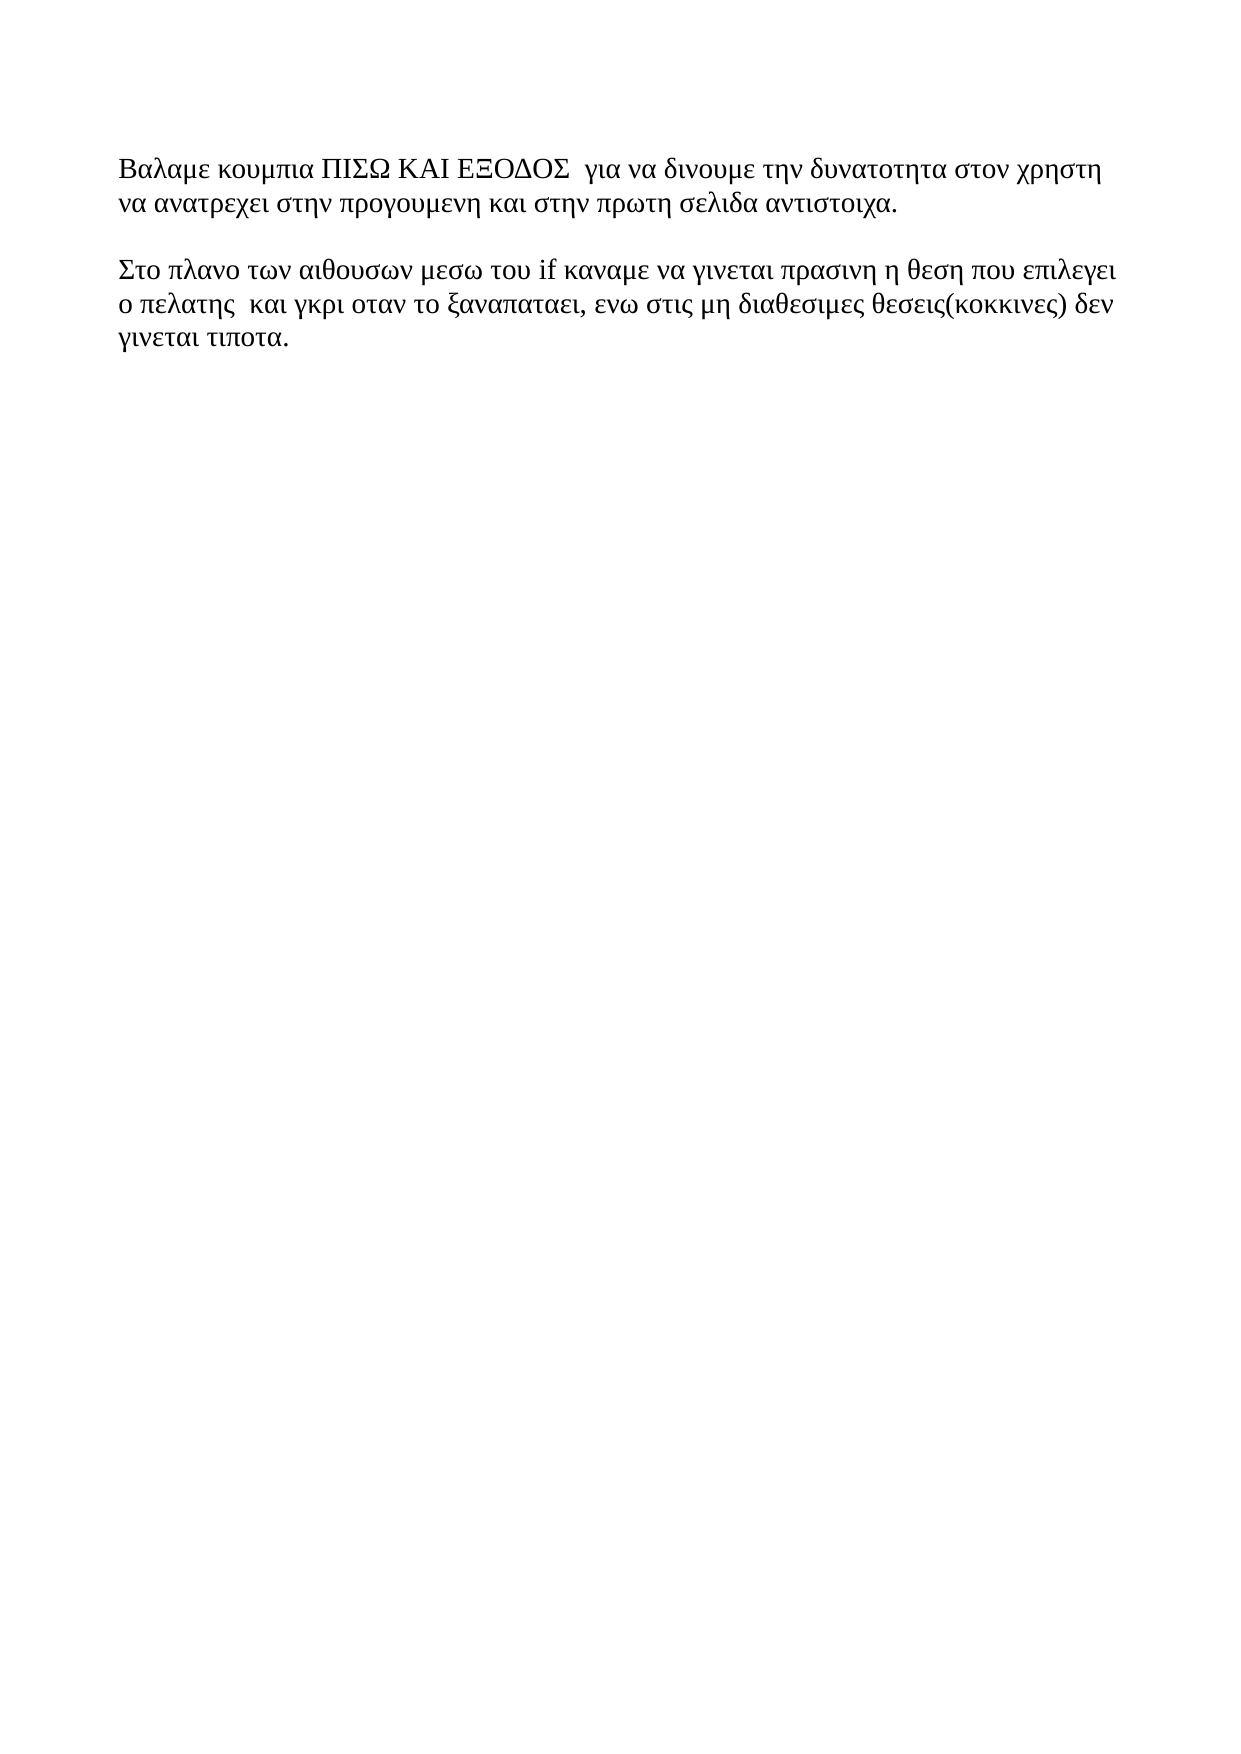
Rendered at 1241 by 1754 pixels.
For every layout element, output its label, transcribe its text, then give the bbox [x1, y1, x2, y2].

text Βαλαμε κουμπια ΠΙΣΩ ΚΑΙ ΕΞΟΔΟΣ για να δινουμε την δυνατοτητα στον χρηστη να ανατρεχει στην προγουμενη και στην πρωτη σελιδα αντιστοιχα. [118, 152, 1122, 219]
text Στο πλανο των αιθουσων μεσω του if καναμε να γινεται πρασινη η θεση που επιλεγει ο πελατης και γκρι οταν το ξαναπαταει, ενω στις μη διαθεσιμες θεσεις(κοκκινες) δεν γινεται τιποτα. [118, 252, 1122, 353]
